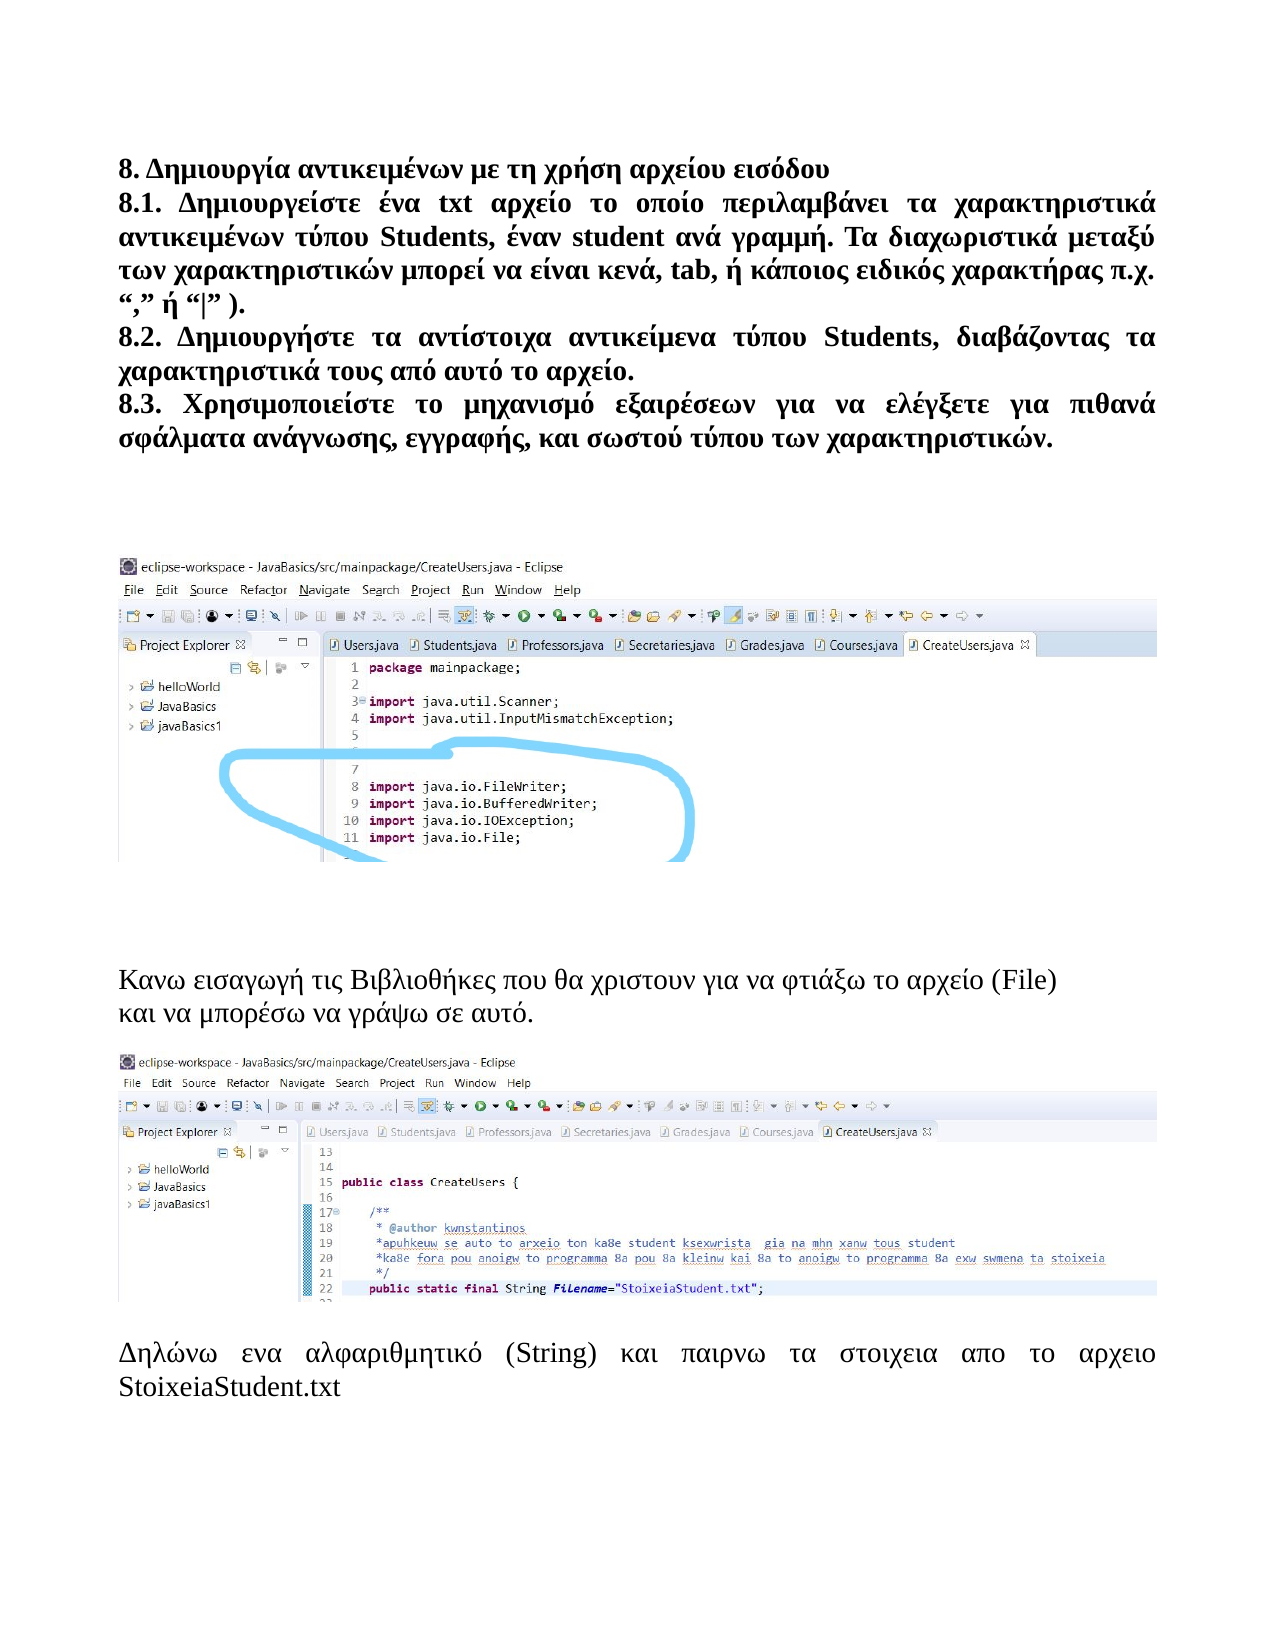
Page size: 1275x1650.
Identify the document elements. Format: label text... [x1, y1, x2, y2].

text 8.2. Δημιουργήστε τα αντίστοιχα αντικείμενα τύπου Students, διαβάζοντας τα χαρακτηριστικά τους από αυτό το αρχείο. [118, 319, 1157, 386]
text 8.3. Χρησιμοποιείστε το μηχανισμό εξαιρέσεων για να ελέγξετε για πιθανά σφάλματα ανάγνωσης, εγγραφής, και σωστού τύπου των χαρακτηριστικών. [118, 386, 1157, 453]
text Κανω εισαγωγή τις Βιβλιοθήκες που θα χριστουν για να φτιάξω το αρχείο (File) [118, 962, 1157, 996]
picture [118, 1051, 1157, 1302]
text 8. Δημιουργία αντικειμένων με τη χρήση αρχείου εισόδου [118, 152, 1157, 185]
text 8.1. Δημιουργείστε ένα txt αρχείο το οποίο περιλαμβάνει τα χαρακτηριστικά αντικειμένων τύπου Students, έναν student ανά γραμμή. Τα διαχωριστικά μεταξύ των χαρακτηριστικών μπορεί να είναι κενά, tab, ή κάποιος ειδικός χαρακτήρας π.χ. “,” ή “|” ). [118, 185, 1157, 319]
text Δηλώνω ενα αλφαριθμητικό (String) και παιρνω τα στοιχεια απο το αρχειο StoixeiaStudent.txt [118, 1336, 1157, 1403]
picture [118, 554, 1157, 862]
text και να μπορέσω να γράψω σε αυτό. [118, 996, 1157, 1029]
